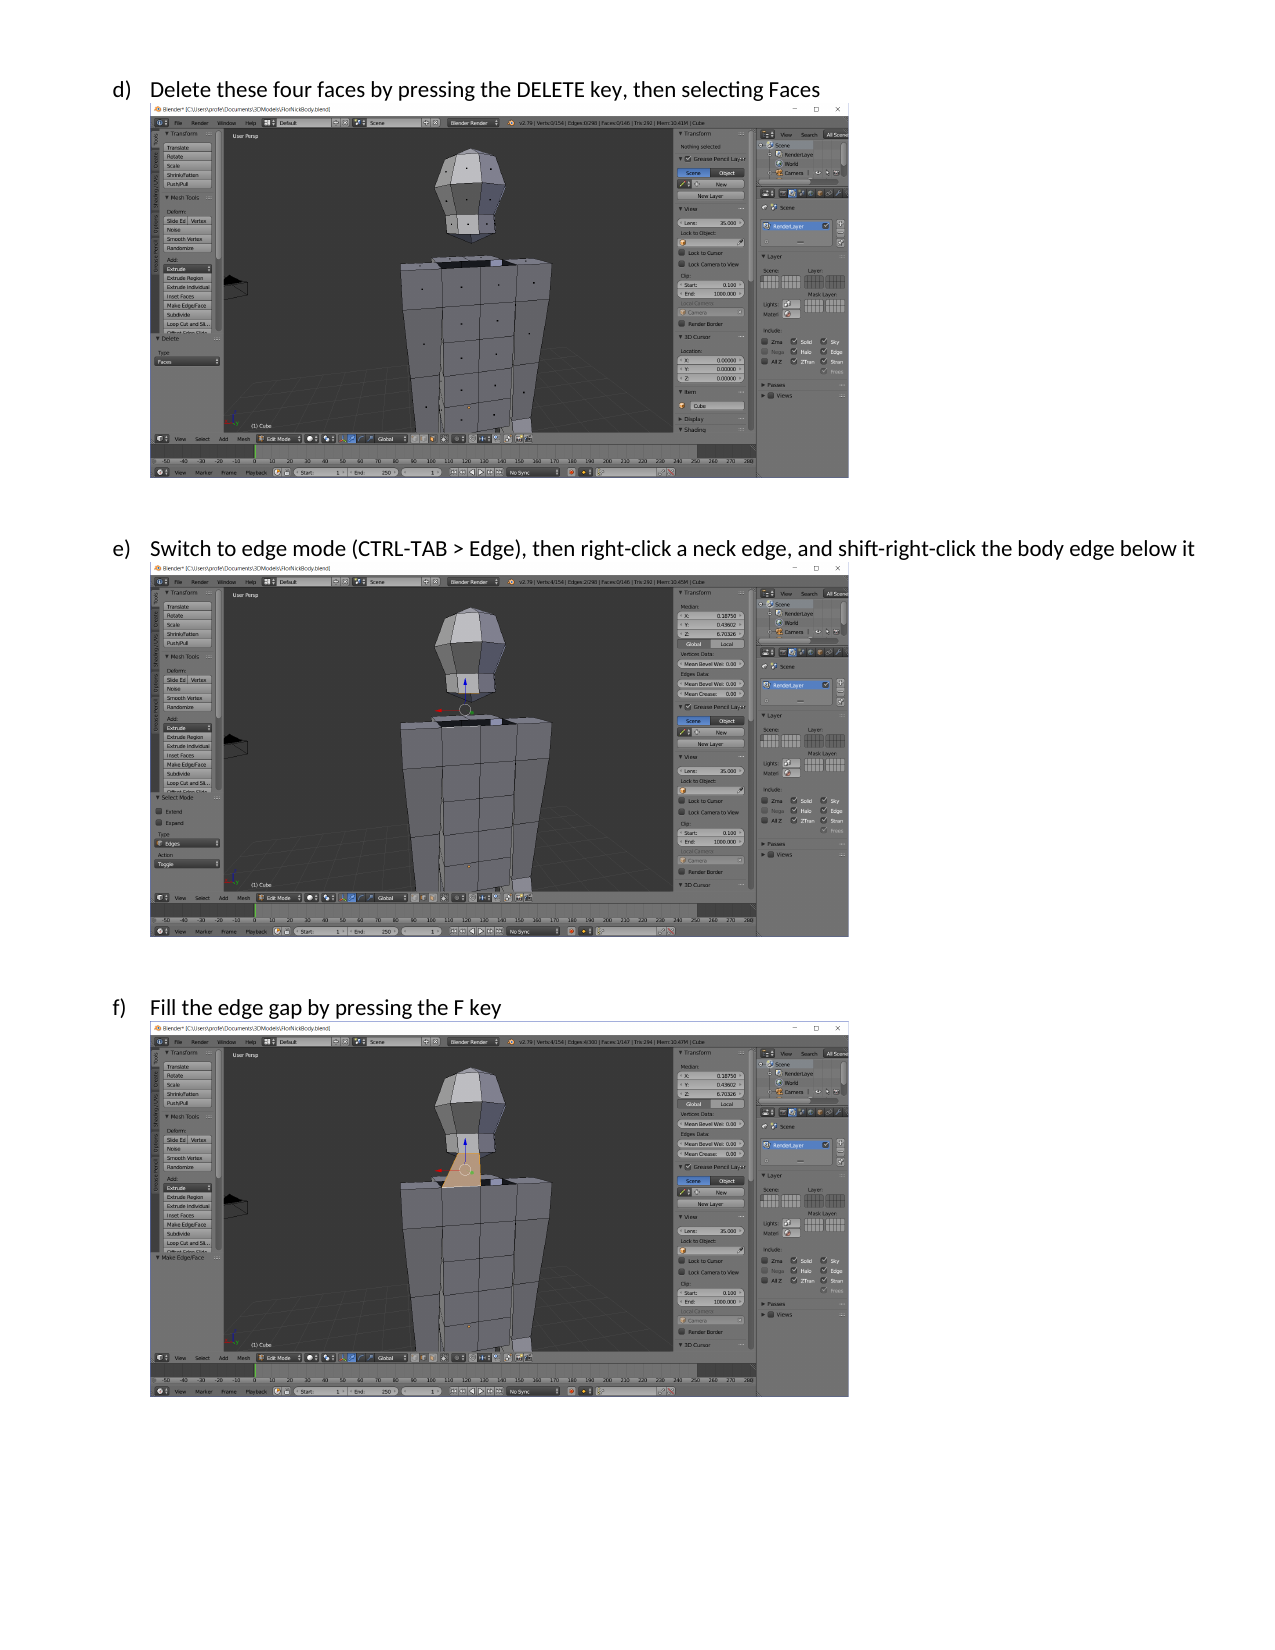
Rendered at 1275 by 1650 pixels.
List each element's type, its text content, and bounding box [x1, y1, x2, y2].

list Fill the edge gap by pressing the F key [112, 993, 1200, 1396]
list Delete these four faces by pressing the DELETE key, then selecting Faces [112, 75, 1200, 506]
list Switch to edge mode (CTRL-TAB > Edge), then right-click a neck edge, and shift-right-click the body edge below it [112, 534, 1200, 937]
